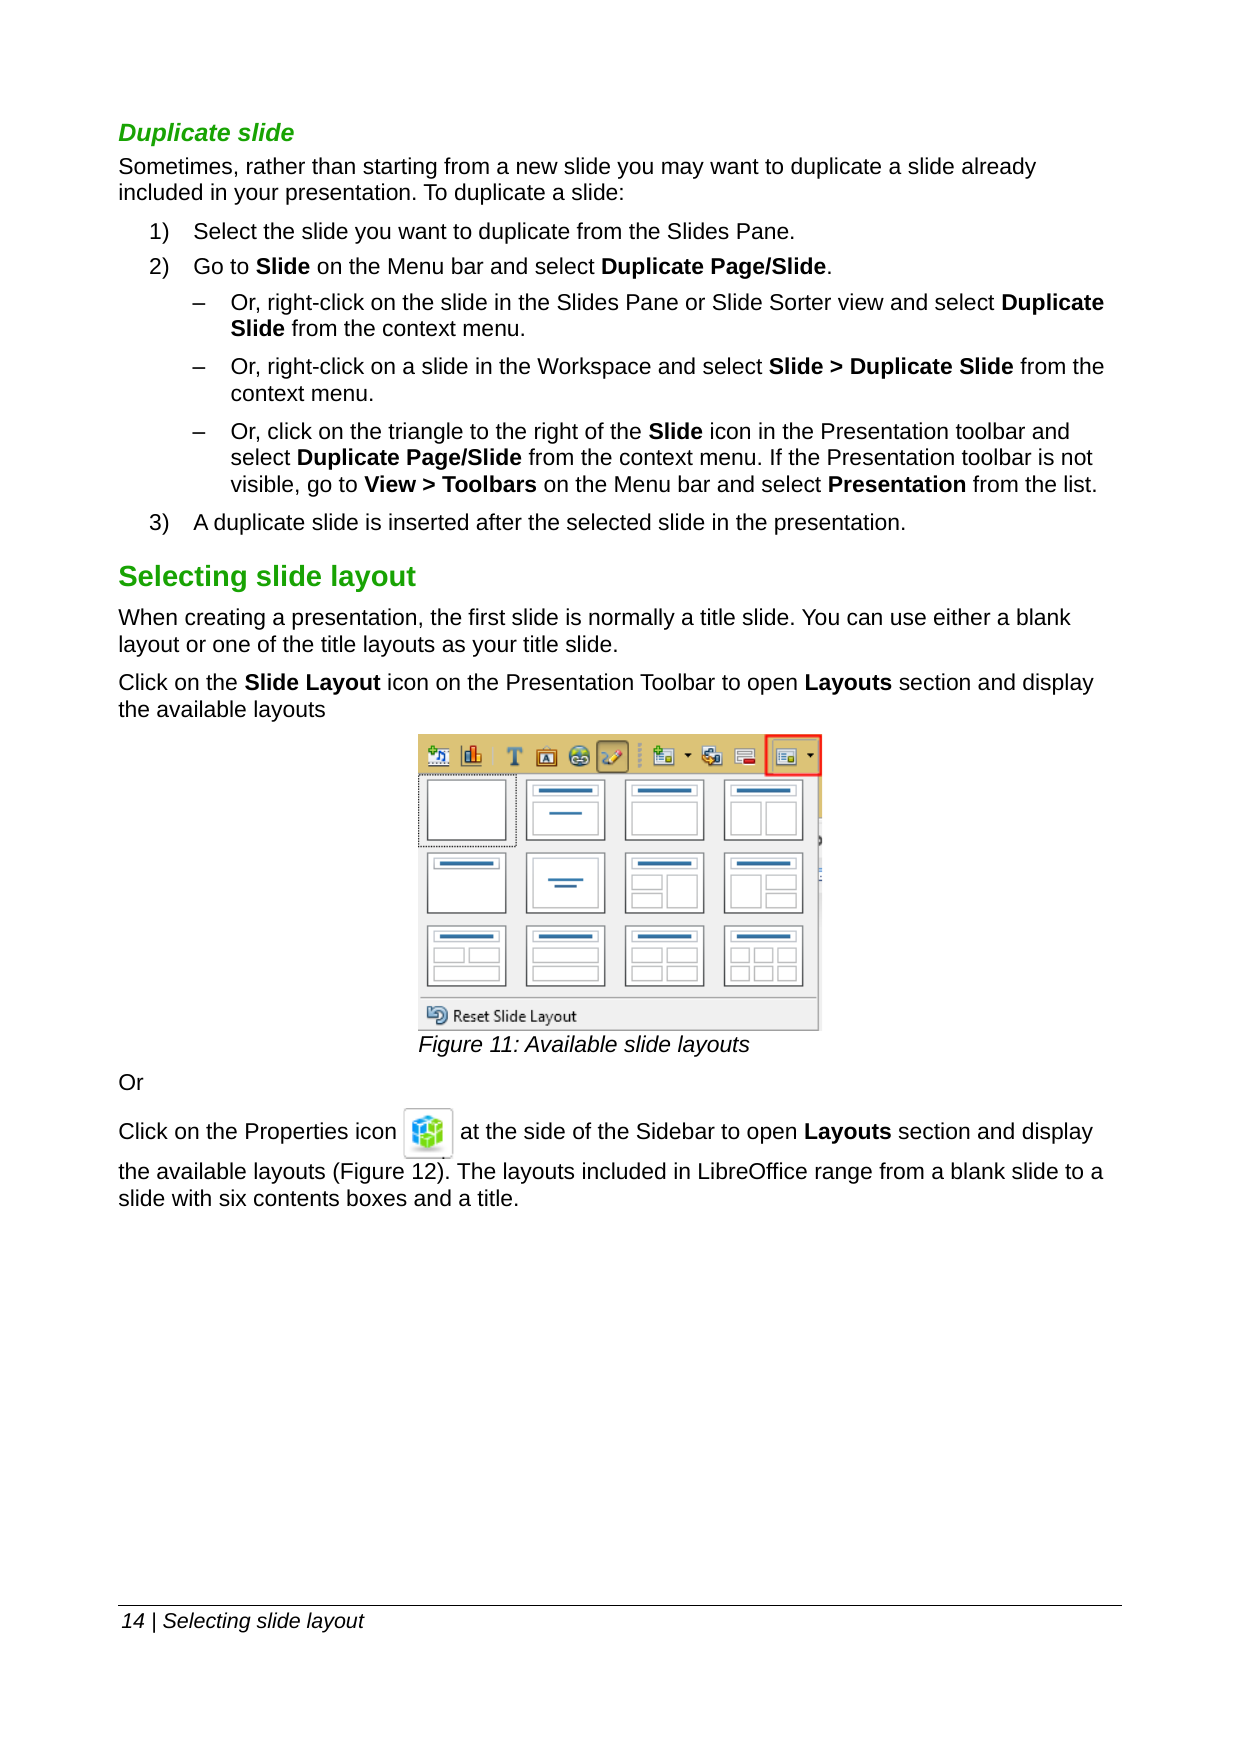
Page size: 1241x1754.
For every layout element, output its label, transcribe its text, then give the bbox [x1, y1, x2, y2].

text Figure 11: Available slide layouts [418, 1031, 822, 1057]
text Click on the Slide Layout icon on the Presentation Toolbar to open Layouts section and display the available layouts [118, 669, 1122, 722]
subtitle Selecting slide layout [118, 559, 1122, 592]
picture [418, 734, 823, 1031]
text Click on the Properties icon at the side of the Sidebar to open Layouts section and display the available layouts (Figure 12). The layouts included in LibreOffice range from a blank slide to a slide with six contents boxes and a title. [118, 1108, 1122, 1211]
picture [403, 1108, 454, 1159]
list Or, right-click on a slide in the Workspace and select Slide > Duplicate Slide from the context menu. [192, 353, 1122, 406]
text Or [118, 1069, 1122, 1096]
text When creating a presentation, the first slide is normally a title slide. You can use either a blank layout or one of the title layouts as your title slide. [118, 604, 1122, 657]
list Or, click on the triangle to the right of the Slide icon in the Presentation toolbar and select Duplicate Page/Slide from the context menu. If the Presentation toolbar is not visible, go to View > Toolbars on the Menu bar and select Presentation from the list. [192, 418, 1122, 497]
list Select the slide you want to duplicate from the Slides Pane. [169, 218, 1122, 244]
subtitle Duplicate slide [118, 118, 1122, 147]
list Go to Slide on the Menu bar and select Duplicate Page/Slide. [169, 253, 1122, 279]
list Or, right-click on the slide in the Slides Pane or Slide Sorter view and select Duplicate Slide from the context menu. [192, 288, 1122, 341]
text Sometimes, rather than starting from a new slide you may want to duplicate a slide already included in your presentation. To duplicate a slide: [118, 153, 1122, 206]
list A duplicate slide is inserted after the selected slide in the presentation. [169, 509, 1122, 535]
